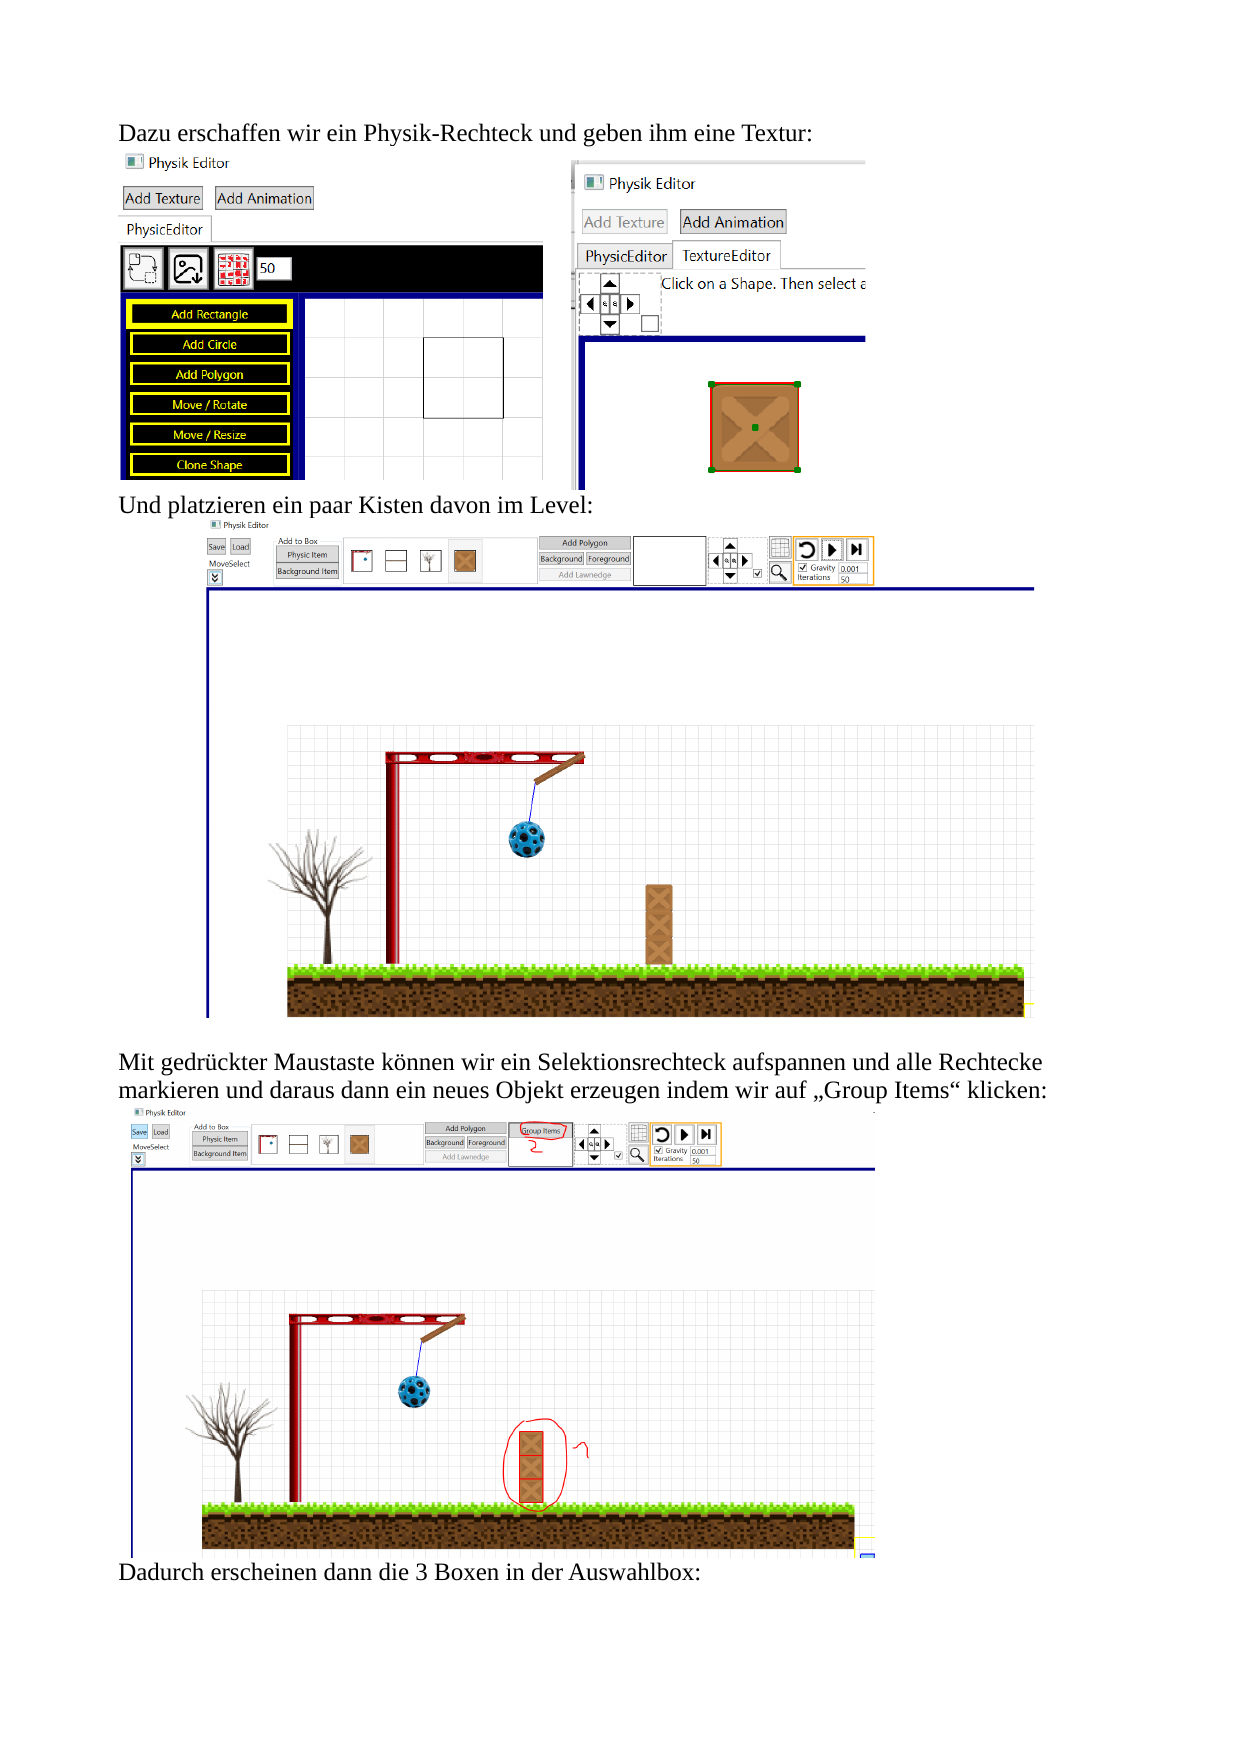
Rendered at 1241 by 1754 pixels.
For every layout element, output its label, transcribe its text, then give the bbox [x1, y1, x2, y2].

picture [118, 146, 543, 480]
text Mit gedrückter Maustaste können wir ein Selektionsrechteck aufspannen und alle Rechtecke markieren und daraus dann ein neues Objekt erzeugen indem wir auf „Group Items“ klicken: [118, 1047, 1122, 1104]
picture [206, 518, 1035, 1018]
picture [131, 1104, 875, 1558]
picture [571, 160, 866, 490]
text Dadurch erscheinen dann die 3 Boxen in der Auswahlbox: [118, 1104, 1122, 1586]
text Und platzieren ein paar Kisten davon im Level: [118, 147, 1122, 518]
text Dazu erschaffen wir ein Physik-Rechteck und geben ihm eine Textur: [118, 118, 1122, 147]
